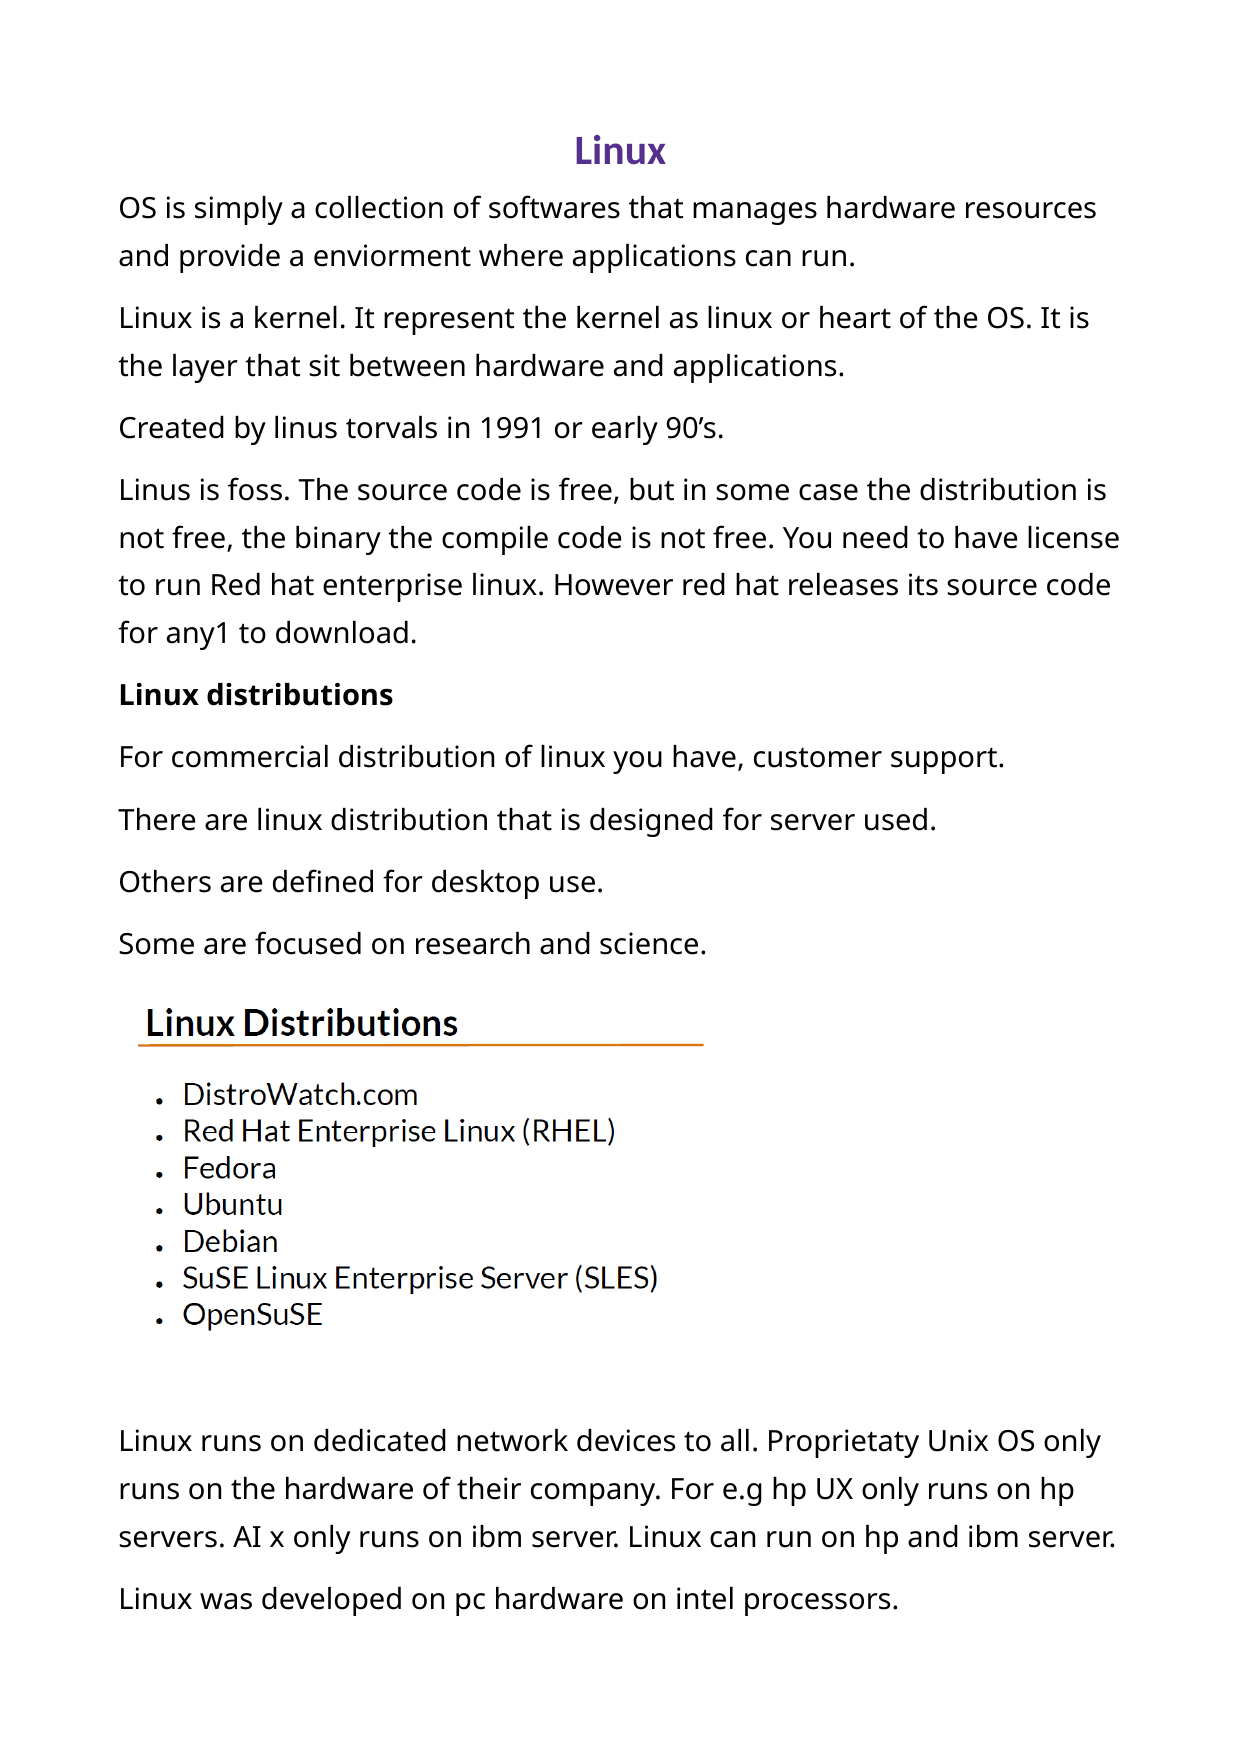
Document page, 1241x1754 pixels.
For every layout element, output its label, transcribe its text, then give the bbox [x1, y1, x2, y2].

text Linux runs on dedicated network devices to all. Proprietaty Unix OS only runs on the hardware of their company. For e.g hp UX only runs on hp servers. AI x only runs on ibm server. Linux can run on hp and ibm server. [118, 1421, 1122, 1556]
text Created by linus torvals in 1991 or early 90’s. [118, 407, 1122, 447]
text Linux is a kernel. It represent the kernel as linux or heart of the OS. It is the layer that sit between hardware and applications. [118, 297, 1122, 385]
text Linux distributions [118, 674, 1122, 714]
picture [133, 997, 704, 1341]
subtitle Linux [118, 124, 1122, 175]
text Some are focused on research and science. [118, 923, 1122, 963]
text For commercial distribution of linux you have, customer support. [118, 737, 1122, 776]
text There are linux distribution that is designed for server used. [118, 799, 1122, 838]
text OS is simply a collection of softwares that manages hardware resources and provide a enviorment where applications can run. [118, 188, 1122, 275]
text Linus is foss. The source code is free, but in some case the distribution is not free, the binary the compile code is not free. You need to have license to run Red hat enterprise linux. However red hat releases its source code for any1 to download. [118, 469, 1122, 652]
text Others are defined for desktop use. [118, 861, 1122, 901]
text Linux was developed on pc hardware on intel processors. [118, 1578, 1122, 1618]
